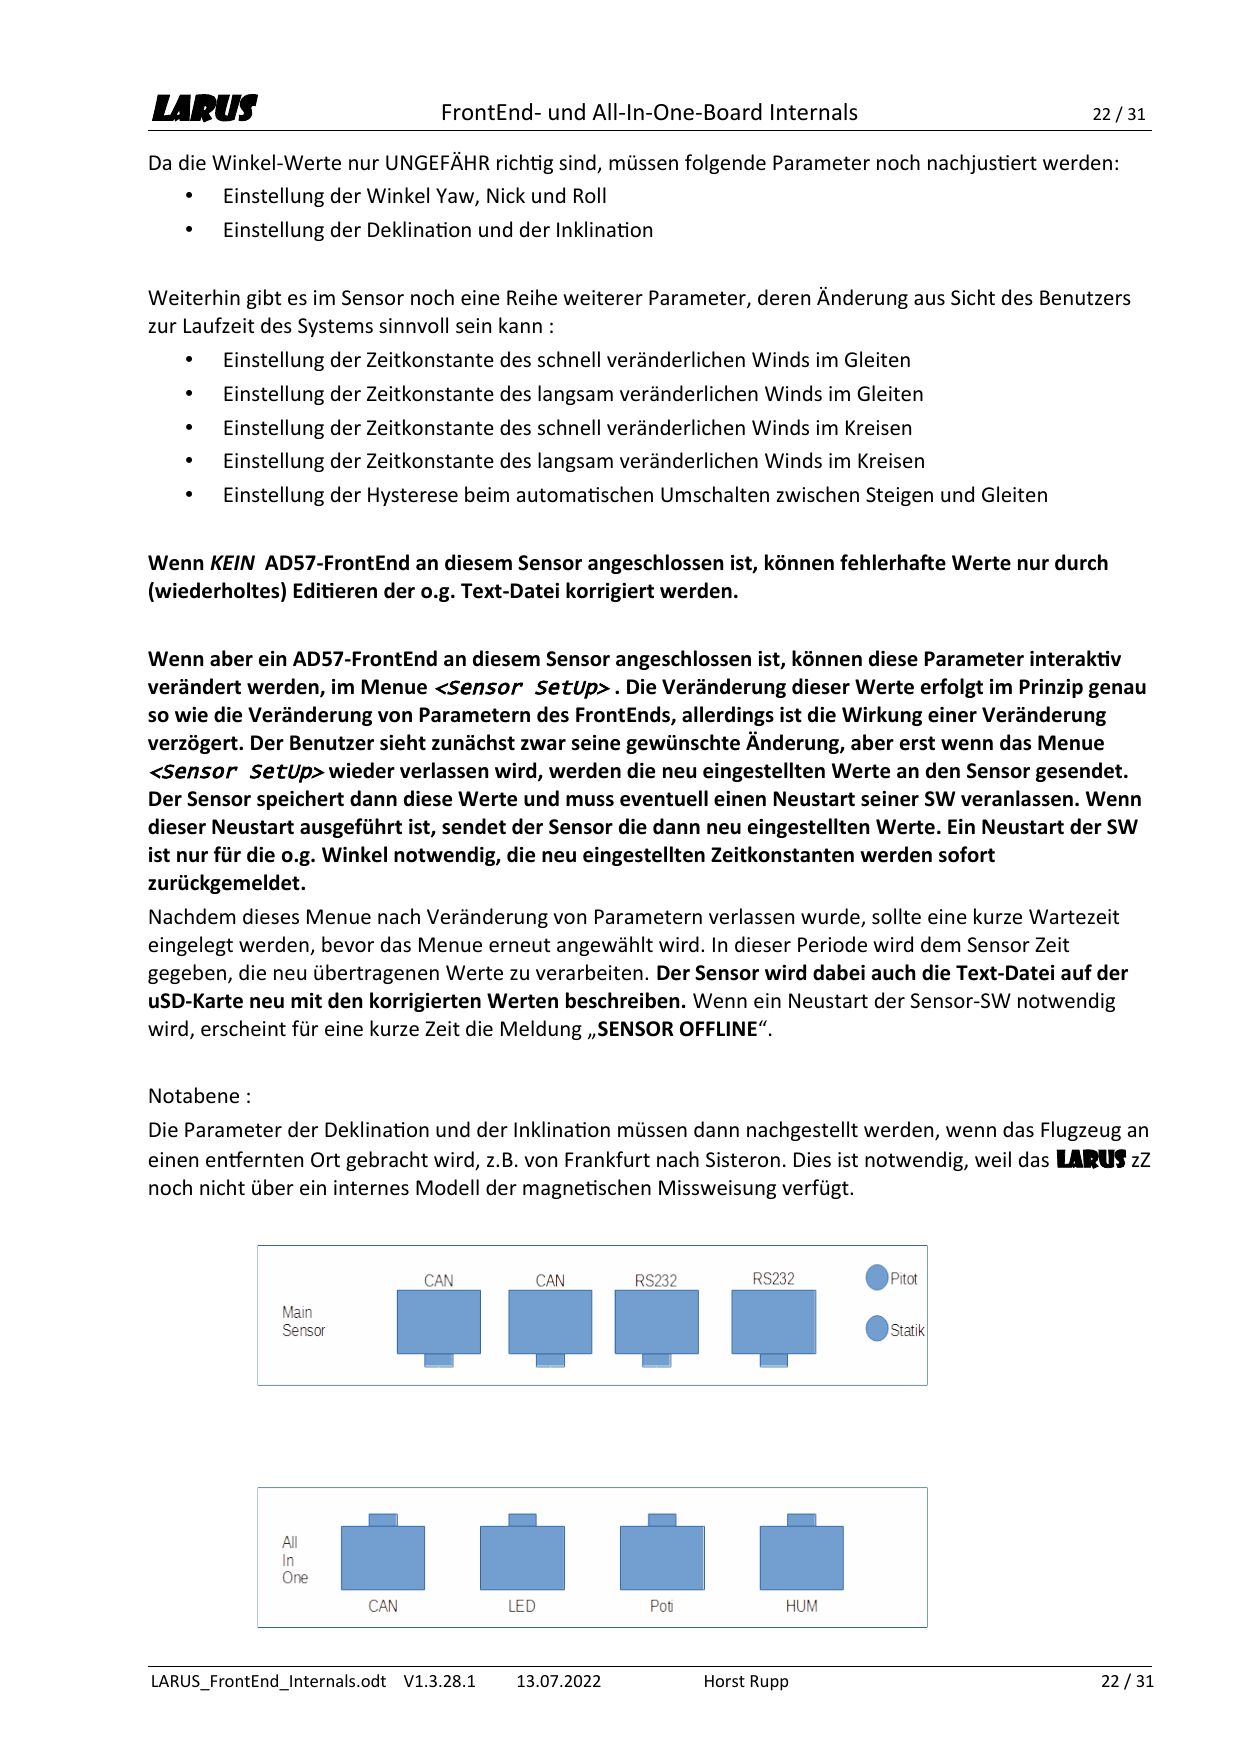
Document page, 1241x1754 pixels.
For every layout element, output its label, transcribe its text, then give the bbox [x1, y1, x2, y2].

list Einstellung der Deklination und der Inklination [185, 215, 1152, 243]
text Nachdem dieses Menue nach Veränderung von Parametern verlassen wurde, sollte eine kurze Wartezeit eingelegt werden, bevor das Menue erneut angewählt wird. In dieser Periode wird dem Sensor Zeit gegeben, die neu übertragenen Werte zu verarbeiten. Der Sensor wird dabei auch die Text-Datei auf der uSD-Karte neu mit den korrigierten Werten beschreiben. Wenn ein Neustart der Sensor-SW notwendig wird, erscheint für eine kurze Zeit die Meldung „SENSOR OFFLINE“. [148, 902, 1152, 1042]
picture [257, 1245, 928, 1628]
text Wenn KEIN AD57-FrontEnd an diesem Sensor angeschlossen ist, können fehlerhafte Werte nur durch (wiederholtes) Editieren der o.g. Text-Datei korrigiert werden. [148, 548, 1152, 604]
list Einstellung der Zeitkonstante des langsam veränderlichen Winds im Kreisen [185, 446, 1152, 474]
text Da die Winkel-Werte nur UNGEFÄHR richtig sind, müssen folgende Parameter noch nachjustiert werden: [148, 148, 1152, 176]
list Einstellung der Winkel Yaw, Nick und Roll [185, 181, 1152, 209]
text Notabene : [148, 1082, 1152, 1109]
text Die Parameter der Deklination und der Inklination müssen dann nachgestellt werden, wenn das Flugzeug an einen entfernten Ort gebracht wird, z.B. von Frankfurt nach Sisteron. Dies ist notwendig, weil das LARUS zZ noch nicht über ein internes Modell der magnetischen Missweisung verfügt. [148, 1115, 1152, 1201]
list Einstellung der Hysterese beim automatischen Umschalten zwischen Steigen und Gleiten [185, 480, 1152, 508]
list Einstellung der Zeitkonstante des langsam veränderlichen Winds im Gleiten [185, 379, 1152, 407]
text Weiterhin gibt es im Sensor noch eine Reihe weiterer Parameter, deren Änderung aus Sicht des Benutzers zur Laufzeit des Systems sinnvoll sein kann : [148, 283, 1152, 339]
list Einstellung der Zeitkonstante des schnell veränderlichen Winds im Kreisen [185, 413, 1152, 441]
text Wenn aber ein AD57-FrontEnd an diesem Sensor angeschlossen ist, können diese Parameter interaktiv verändert werden, im Menue <Sensor SetUp> . Die Veränderung dieser Werte erfolgt im Prinzip genau so wie die Veränderung von Parametern des FrontEnds, allerdings ist die Wirkung einer Veränderung verzögert. Der Benutzer sieht zunächst zwar seine gewünschte Änderung, aber erst wenn das Menue <Sensor SetUp> wieder verlassen wird, werden die neu eingestellten Werte an den Sensor gesendet. Der Sensor speichert dann diese Werte und muss eventuell einen Neustart seiner SW veranlassen. Wenn dieser Neustart ausgeführt ist, sendet der Sensor die dann neu eingestellten Werte. Ein Neustart der SW ist nur für die o.g. Winkel notwendig, die neu eingestellten Zeitkonstanten werden sofort zurückgemeldet. [148, 644, 1152, 896]
list Einstellung der Zeitkonstante des schnell veränderlichen Winds im Gleiten [185, 345, 1152, 373]
